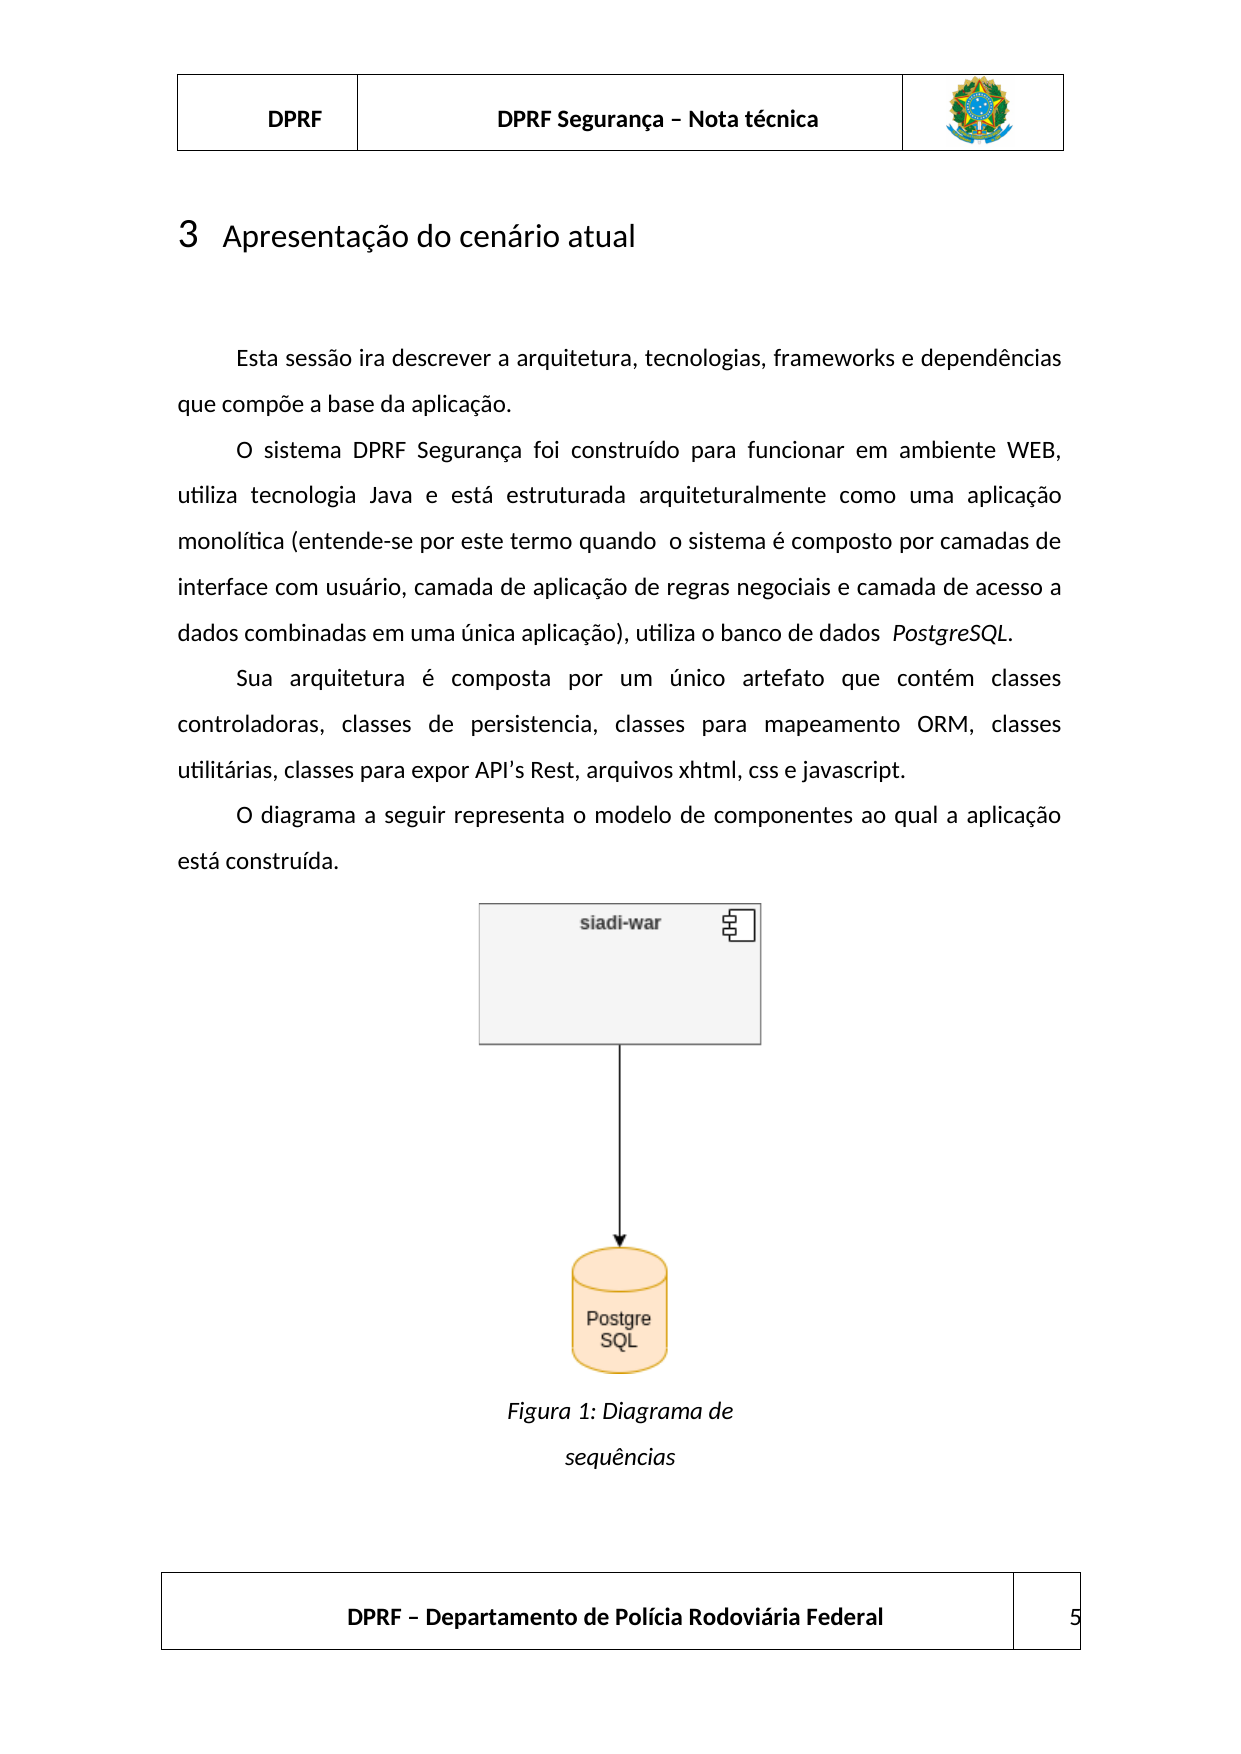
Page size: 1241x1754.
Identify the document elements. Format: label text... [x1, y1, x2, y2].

text O diagrama a seguir representa o modelo de componentes ao qual a aplicação está construída. [177, 800, 1063, 876]
text Figura 1: Diagrama de sequências [479, 1374, 762, 1472]
text O sistema DPRF Segurança foi construído para funcionar em ambiente WEB, utiliza tecnologia Java e está estruturada arquiteturalmente como uma aplicação monolítica (entende-se por este termo quando o sistema é composto por camadas de interface com usuário, camada de aplicação de regras negociais e camada de acesso a dados combinadas em uma única aplicação), utiliza o banco de dados PostgreSQL. [177, 434, 1063, 647]
subtitle Apresentação do cenário atual [177, 207, 1063, 257]
picture [944, 75, 1020, 149]
picture [478, 903, 762, 1374]
text Sua arquitetura é composta por um único artefato que contém classes controladoras, classes de persistencia, classes para mapeamento ORM, classes utilitárias, classes para expor API’s Rest, arquivos xhtml, css e javascript. [177, 662, 1063, 784]
text Esta sessão ira descrever a arquitetura, tecnologias, frameworks e dependências que compõe a base da aplicação. [177, 342, 1063, 419]
